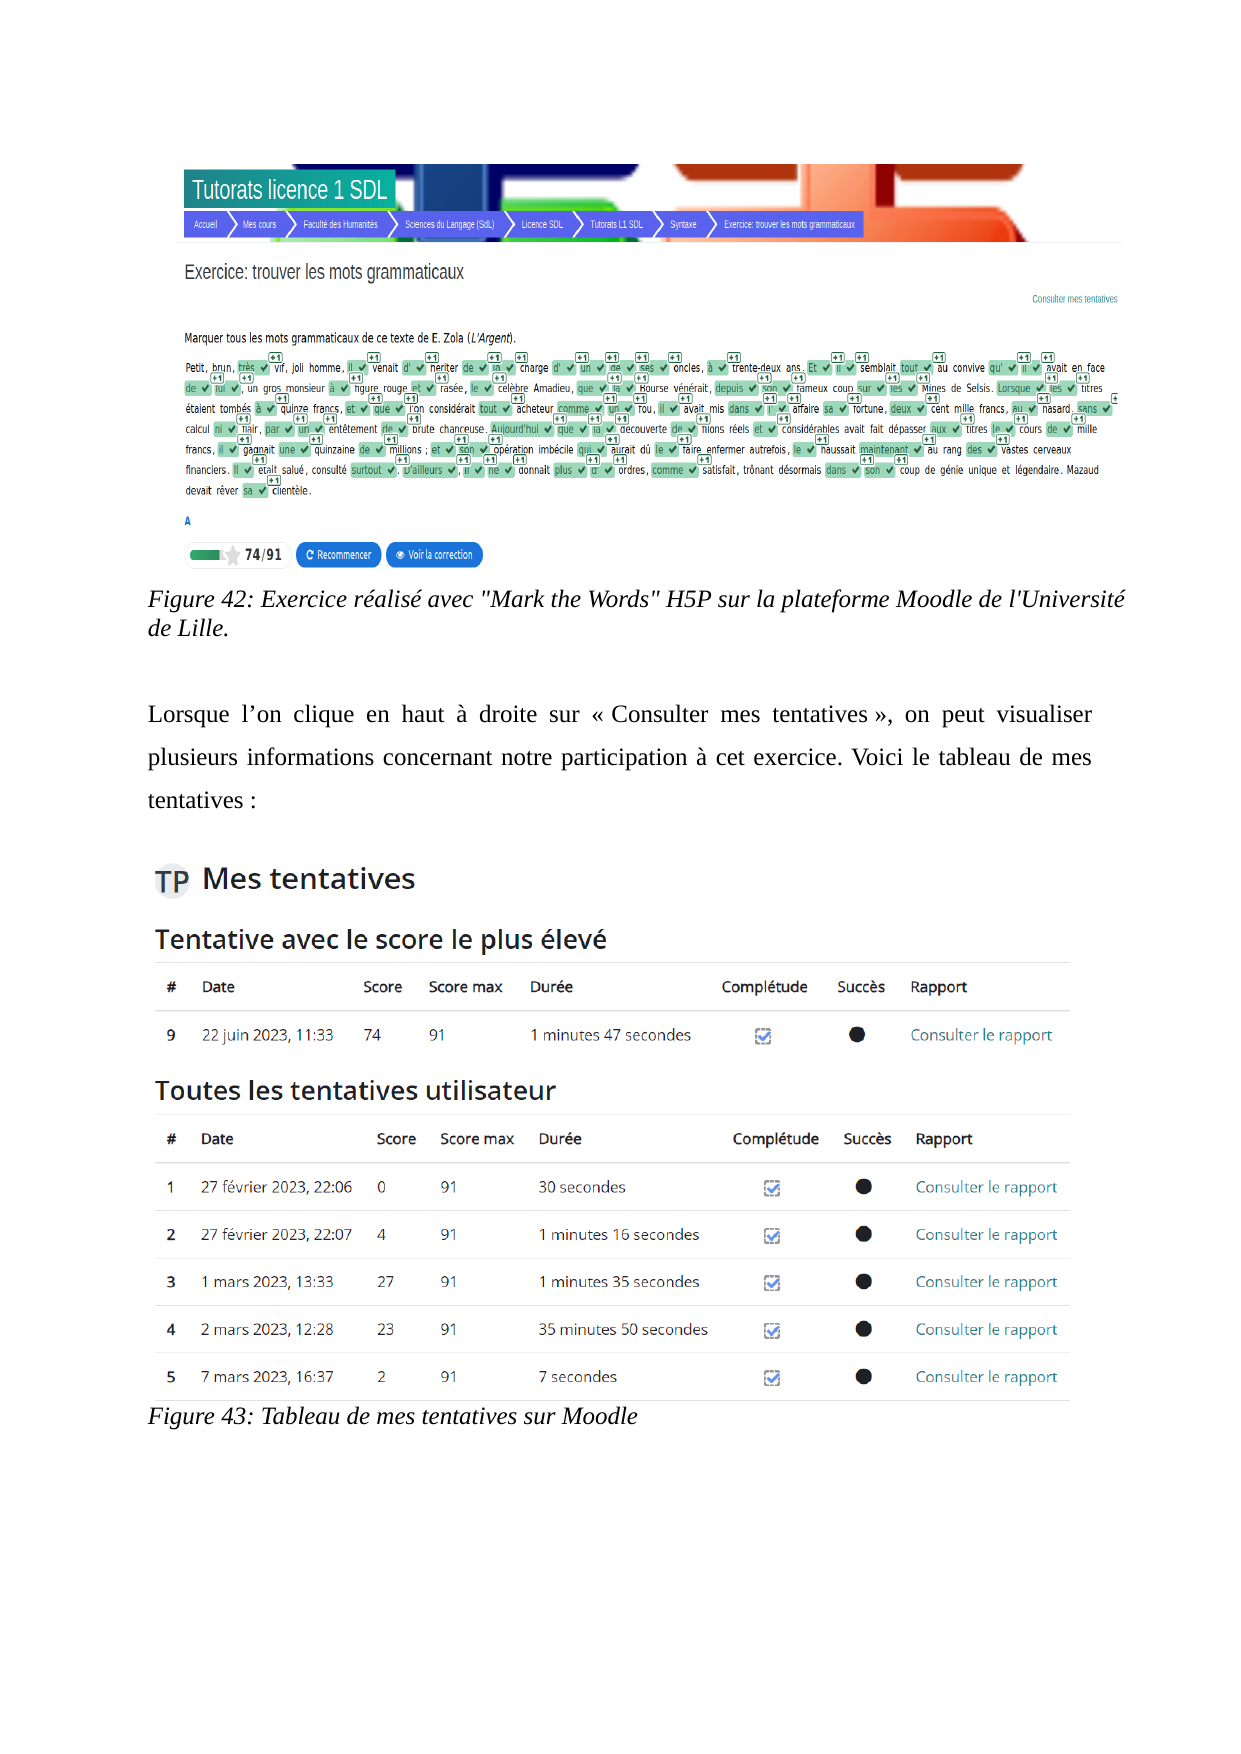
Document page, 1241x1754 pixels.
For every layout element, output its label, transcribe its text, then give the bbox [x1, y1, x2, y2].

text Figure 36: Exercice réalisé avec "Mark the Words" H5P sur la plateforme Moodle de l'Université de Lille. [148, 164, 1152, 641]
picture [177, 164, 1123, 584]
text Figure 37: Tableau de mes tentatives sur Moodle [148, 1402, 1092, 1430]
text Lorsque l’on clique en haut à droite sur « Consulter mes tentatives », on peut visualiser plusieurs informations concernant notre participation à cet exercice. Voici le tableau de mes tentatives : [148, 699, 1092, 814]
picture [147, 855, 1093, 1402]
